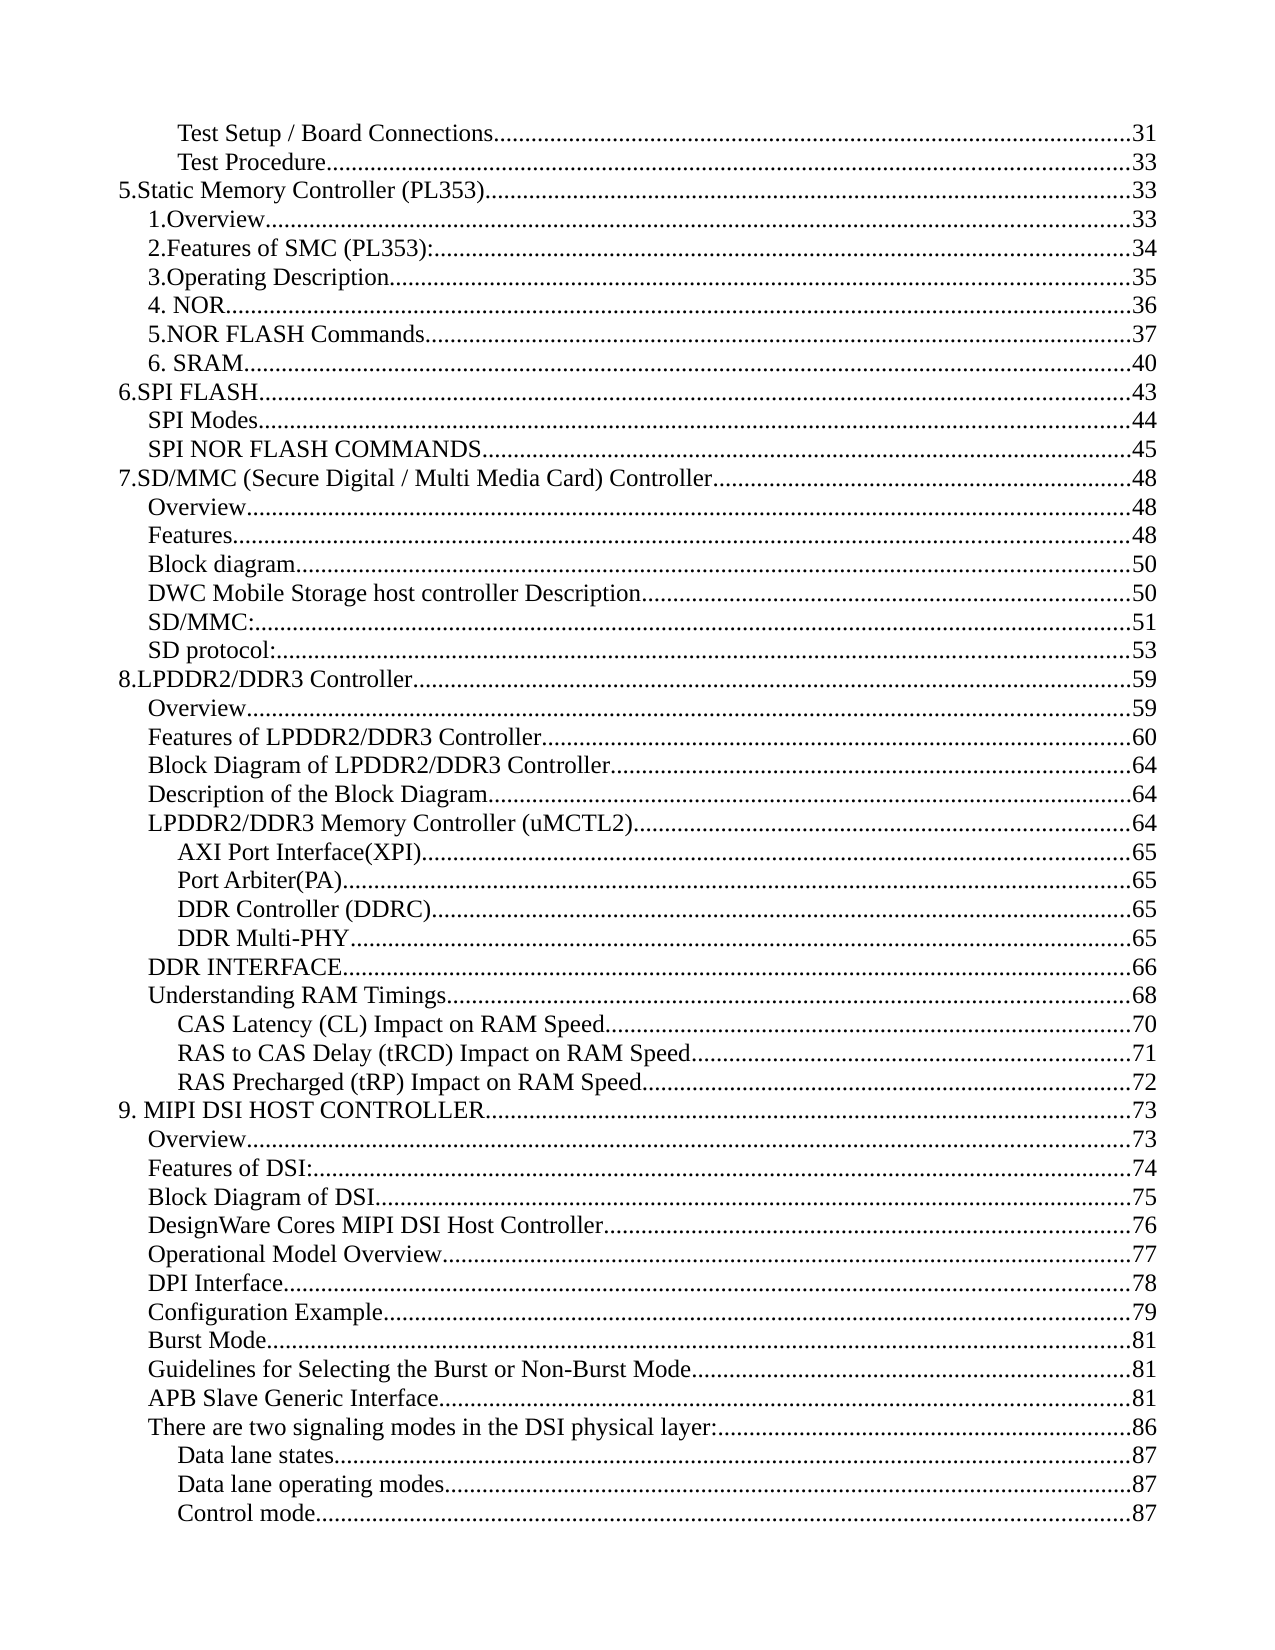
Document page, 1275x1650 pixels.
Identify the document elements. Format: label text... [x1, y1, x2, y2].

text Block Diagram of DSI 75 [148, 1182, 1157, 1211]
text CAS Latency (CL) Impact on RAM Speed 70 [177, 1009, 1157, 1038]
text Description of the Block Diagram 64 [148, 779, 1157, 808]
text There are two signaling modes in the DSI physical layer: 86 [148, 1412, 1157, 1441]
text DDR INTERFACE 66 [148, 952, 1157, 981]
text Features 48 [148, 521, 1157, 549]
text DDR Controller (DDRC) 65 [177, 894, 1157, 923]
text Understanding RAM Timings 68 [148, 981, 1157, 1009]
text 9. MIPI DSI HOST CONTROLLER 73 [118, 1096, 1157, 1124]
text Configuration Example 79 [148, 1297, 1157, 1326]
text 1.Overview 33 [148, 204, 1157, 233]
text 2.Features of SMC (PL353): 34 [148, 233, 1157, 262]
text DPI Interface 78 [148, 1268, 1157, 1297]
text Test Procedure 33 [177, 147, 1157, 176]
text Test Setup / Board Connections 31 [177, 118, 1157, 147]
text 7.SD/MMC (Secure Digital / Multi Media Card) Controller 48 [118, 463, 1157, 492]
text 3.Operating Description 35 [148, 262, 1157, 291]
text Operational Model Overview 77 [148, 1239, 1157, 1268]
text 8.LPDDR2/DDR3 Controller 59 [118, 664, 1157, 693]
text RAS to CAS Delay (tRCD) Impact on RAM Speed 71 [177, 1038, 1157, 1067]
text Overview 48 [148, 492, 1157, 521]
text Burst Mode 81 [148, 1326, 1157, 1354]
text 4. NOR 36 [148, 291, 1157, 319]
text Overview 73 [148, 1124, 1157, 1153]
text 5.NOR FLASH Commands 37 [148, 319, 1157, 348]
text APB Slave Generic Interface 81 [148, 1383, 1157, 1412]
text DDR Multi-PHY 65 [177, 923, 1157, 952]
text Guidelines for Selecting the Burst or Non-Burst Mode 81 [148, 1354, 1157, 1383]
text 6.SPI FLASH 43 [118, 377, 1157, 406]
text Data lane operating modes 87 [177, 1469, 1157, 1498]
text Block Diagram of LPDDR2/DDR3 Controller 64 [148, 751, 1157, 779]
text DWC Mobile Storage host controller Description 50 [148, 578, 1157, 607]
text 5.Static Memory Controller (PL353) 33 [118, 176, 1157, 204]
text Block diagram 50 [148, 549, 1157, 578]
text Features of DSI: 74 [148, 1153, 1157, 1182]
text Data lane states 87 [177, 1441, 1157, 1469]
text SD/MMC: 51 [148, 607, 1157, 636]
text SPI NOR FLASH COMMANDS 45 [148, 434, 1157, 463]
text Port Arbiter(PA) 65 [177, 866, 1157, 894]
text RAS Precharged (tRP) Impact on RAM Speed 72 [177, 1067, 1157, 1096]
text SPI Modes 44 [148, 406, 1157, 434]
text 6. SRAM 40 [148, 348, 1157, 377]
text Overview 59 [148, 693, 1157, 722]
text Control mode 87 [177, 1498, 1157, 1527]
text AXI Port Interface(XPI) 65 [177, 837, 1157, 866]
text LPDDR2/DDR3 Memory Controller (uMCTL2) 64 [148, 808, 1157, 837]
text DesignWare Cores MIPI DSI Host Controller 76 [148, 1211, 1157, 1239]
text SD protocol: 53 [148, 636, 1157, 664]
text Features of LPDDR2/DDR3 Controller 60 [148, 722, 1157, 751]
